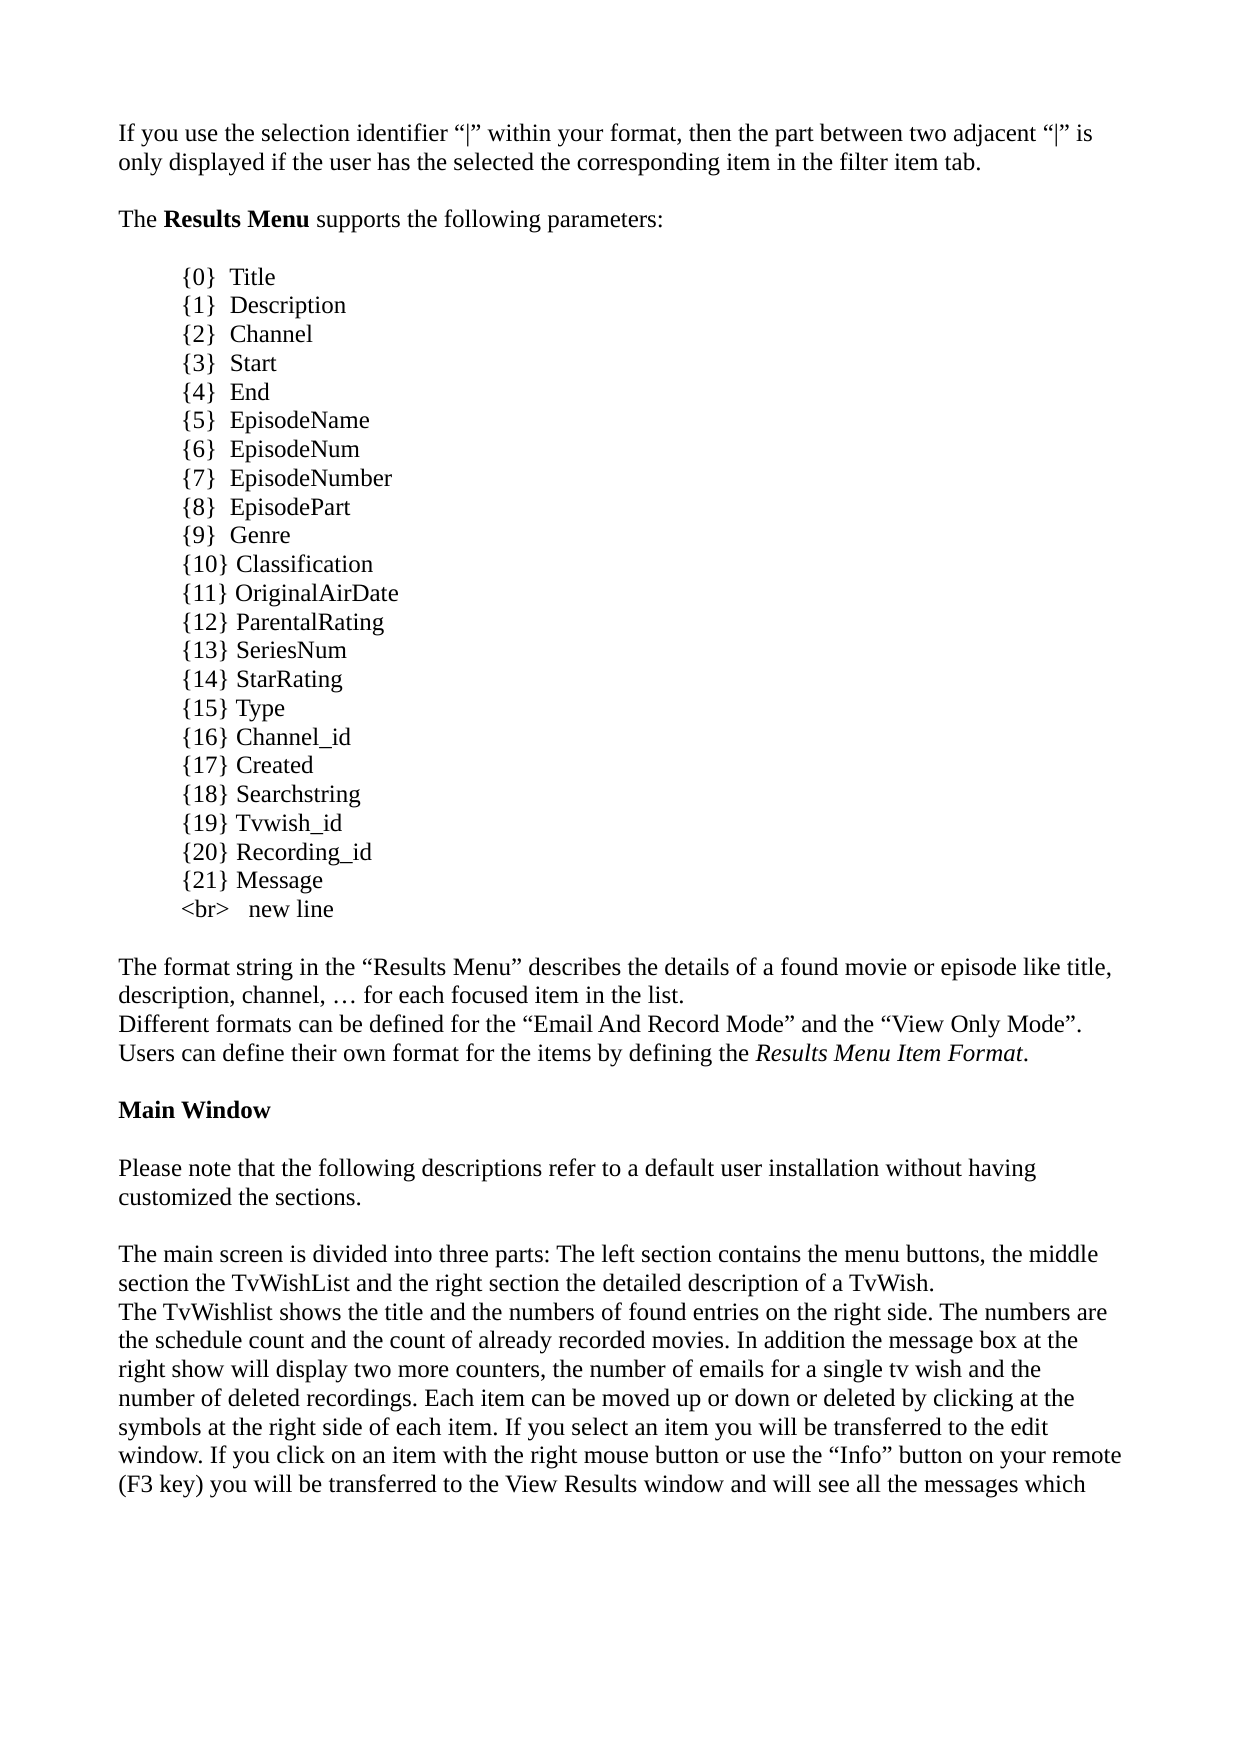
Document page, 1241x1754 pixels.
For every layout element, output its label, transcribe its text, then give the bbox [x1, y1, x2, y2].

text Different formats can be defined for the “Email And Record Mode” and the “View Only Mode”. Users can define their own format for the items by defining the Results Menu Item Format. [118, 1009, 1122, 1067]
text {20} Recording_id [118, 837, 1122, 866]
text {9} Genre [118, 521, 1122, 549]
text Main Window [118, 1096, 1122, 1124]
text {12} ParentalRating [118, 607, 1122, 636]
text {15} Type [118, 693, 1122, 722]
text {8} EpisodePart [118, 492, 1122, 521]
text {19} Tvwish_id [118, 808, 1122, 837]
text The TvWishlist shows the title and the numbers of found entries on the right side. The numbers are the schedule count and the count of already recorded movies. In addition the message box at the right show will display two more counters, the number of emails for a single tv wish and the number of deleted recordings. Each item can be moved up or down or deleted by clicking at the symbols at the right side of each item. If you select an item you will be transferred to the edit window. If you click on an item with the right mouse button or use the “Info” button on your remote (F3 key) you will be transferred to the View Results window and will see all the messages which [118, 1297, 1122, 1498]
text Please note that the following descriptions refer to a default user installation without having customized the sections. [118, 1153, 1122, 1211]
text {16} Channel_id [118, 722, 1122, 751]
text {6} EpisodeNum [118, 434, 1122, 463]
text {4} End [118, 377, 1122, 406]
text {1} Description [118, 291, 1122, 319]
text {21} Message [118, 866, 1122, 894]
text {17} Created [118, 751, 1122, 779]
text {2} Channel [118, 319, 1122, 348]
text {7} EpisodeNumber [118, 463, 1122, 492]
text The main screen is divided into three parts: The left section contains the menu buttons, the middle section the TvWishList and the right section the detailed description of a TvWish. [118, 1239, 1122, 1297]
text {0} Title [118, 262, 1122, 291]
text <br> new line [118, 894, 1122, 923]
text {11} OriginalAirDate [118, 578, 1122, 607]
text If you use the selection identifier “|” within your format, then the part between two adjacent “|” is only displayed if the user has the selected the corresponding item in the filter item tab. [118, 118, 1122, 176]
text {5} EpisodeName [118, 406, 1122, 434]
text {14} StarRating [118, 664, 1122, 693]
text The format string in the “Results Menu” describes the details of a found movie or episode like title, description, channel, … for each focused item in the list. [118, 952, 1122, 1009]
text {18} Searchstring [118, 779, 1122, 808]
text {3} Start [118, 348, 1122, 377]
text {10} Classification [118, 549, 1122, 578]
text The Results Menu supports the following parameters: [118, 204, 1122, 233]
text {13} SeriesNum [118, 636, 1122, 664]
